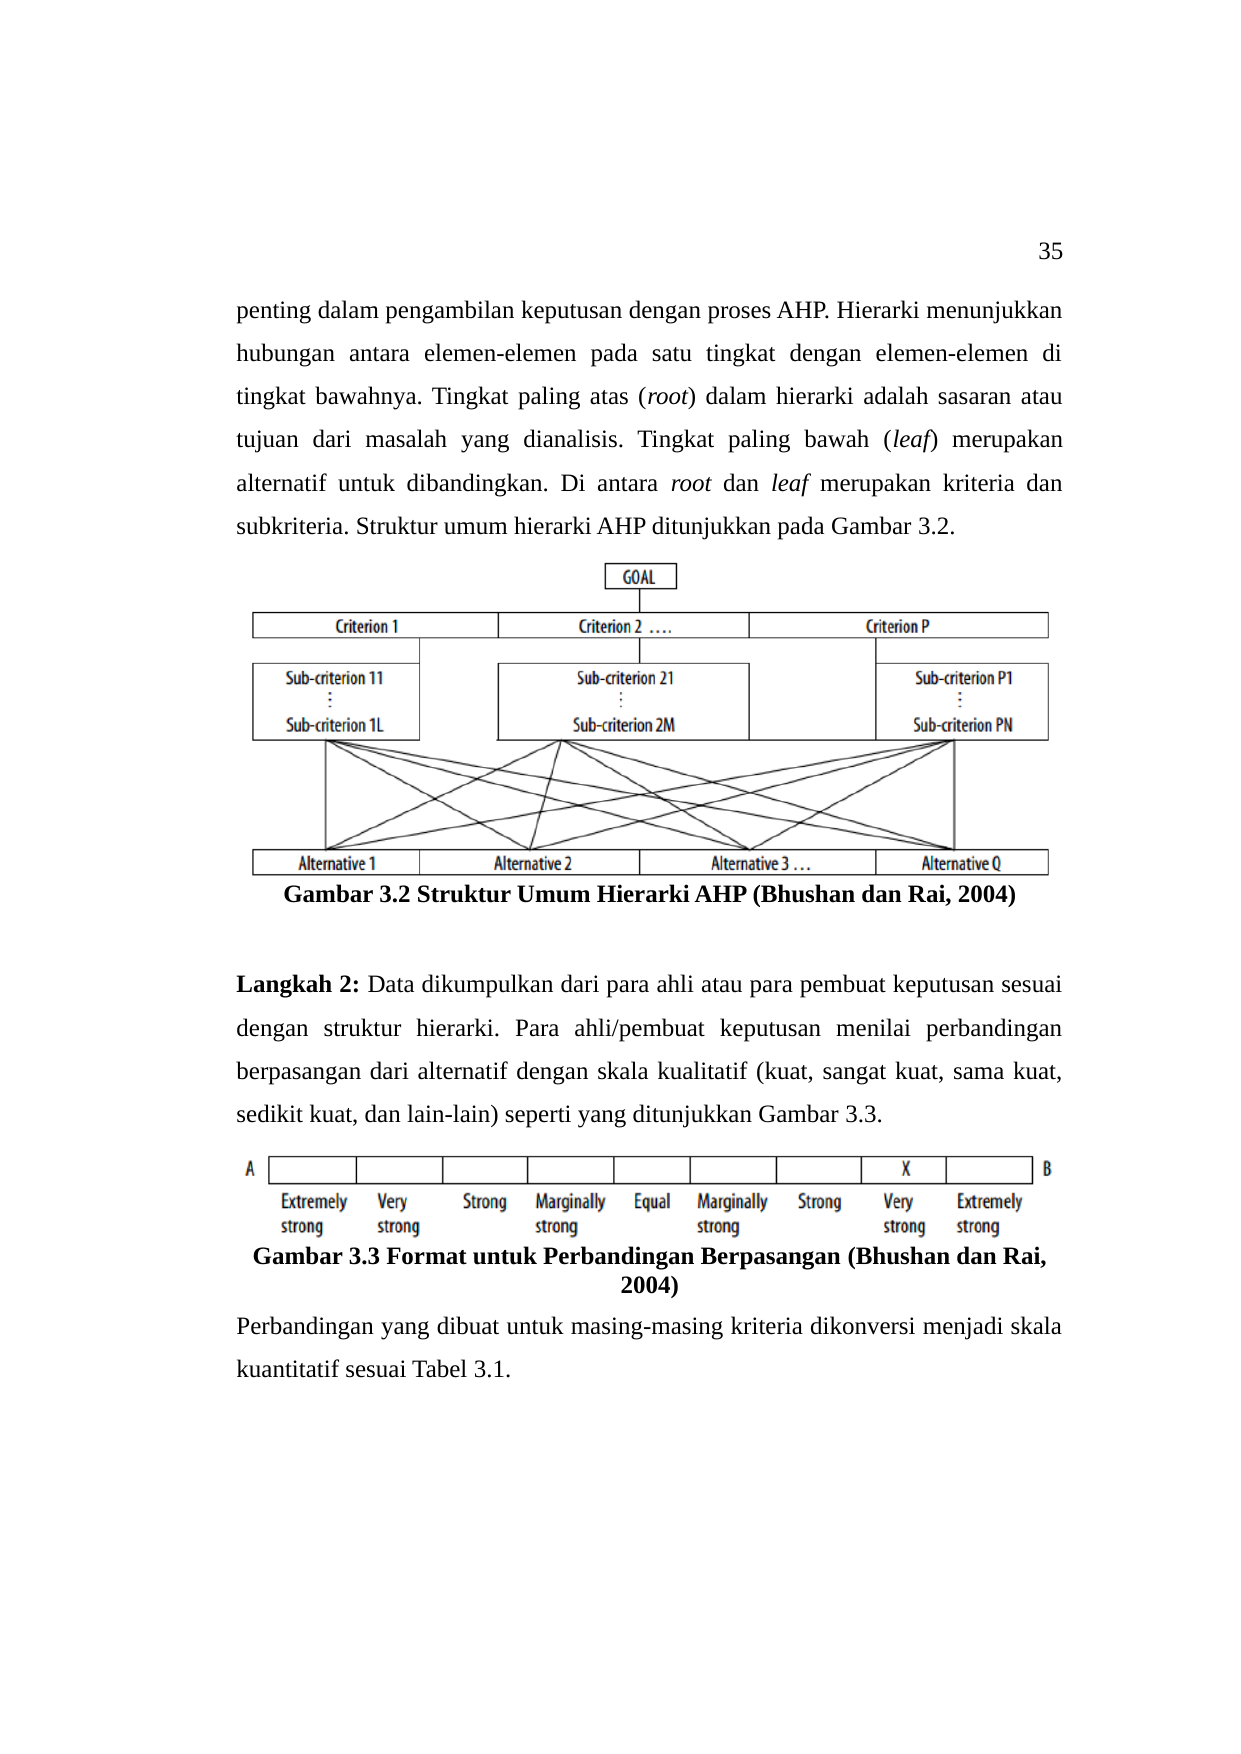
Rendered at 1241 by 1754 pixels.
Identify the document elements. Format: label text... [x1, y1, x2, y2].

text Gambar 3.3 Format untuk Perbandingan Berpasangan (Bhushan dan Rai, 2004) [236, 1178, 1063, 1298]
text Perbandingan yang dibuat untuk masing-masing kriteria dikonversi menjadi skala kuantitatif sesuai Tabel 3.1. [236, 1311, 1063, 1383]
picture [243, 1147, 1057, 1241]
text Langkah 2: Data dikumpulkan dari para ahli atau para pembuat keputusan sesuai dengan struktur hierarki. Para ahli/pembuat keputusan menilai perbandingan berpasangan dari alternatif dengan skala kualitatif (kuat, sangat kuat, sama kuat, sedikit kuat, dan lain-lain) seperti yang ditunjukkan Gambar 3.3. [236, 969, 1063, 1128]
text Gambar 3.2 Struktur Umum Hierarki AHP (Bhushan dan Rai, 2004) [236, 590, 1063, 908]
text penting dalam pengambilan keputusan dengan proses AHP. Hierarki menunjukkan hubungan antara elemen-elemen pada satu tingkat dengan elemen-elemen di tingkat bawahnya. Tingkat paling atas (root) dalam hierarki adalah sasaran atau tujuan dari masalah yang dianalisis. Tingkat paling bawah (leaf) merupakan alternatif untuk dibandingkan. Di antara root dan leaf merupakan kriteria dan subkriteria. Struktur umum hierarki AHP ditunjukkan pada Gambar 3.2. [236, 295, 1063, 539]
picture [243, 560, 1057, 880]
